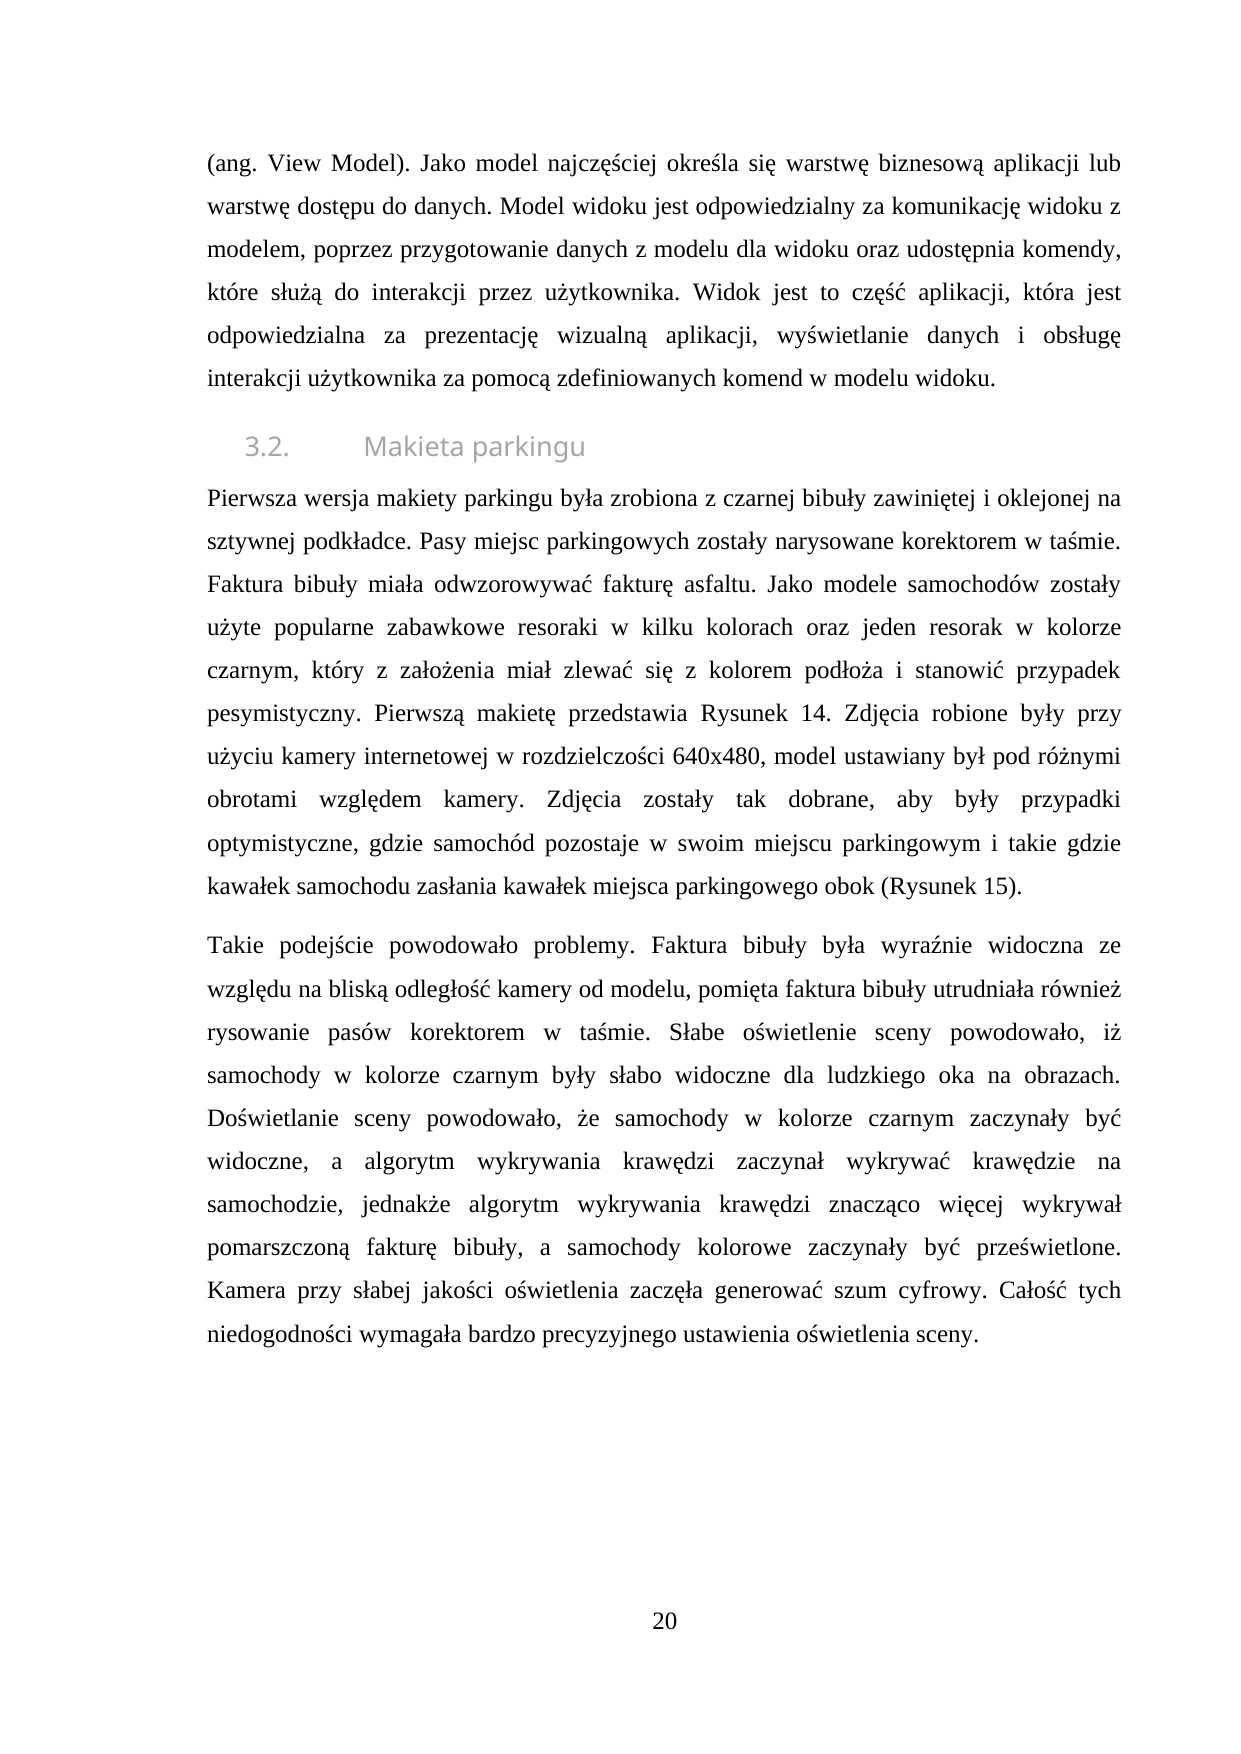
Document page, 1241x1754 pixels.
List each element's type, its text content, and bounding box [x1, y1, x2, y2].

text (ang. View Model). Jako model najczęściej określa się warstwę biznesową aplikacji lub warstwę dostępu do danych. Model widoku jest odpowiedzialny za komunikację widoku z modelem, poprzez przygotowanie danych z modelu dla widoku oraz udostępnia komendy, które służą do interakcji przez użytkownika. Widok jest to część aplikacji, która jest odpowiedzialna za prezentację wizualną aplikacji, wyświetlanie danych i obsługę interakcji użytkownika za pomocą zdefiniowanych komend w modelu widoku. [207, 148, 1122, 392]
text Pierwsza wersja makiety parkingu była zrobiona z czarnej bibuły zawiniętej i oklejonej na sztywnej podkładce. Pasy miejsc parkingowych zostały narysowane korektorem w taśmie. Faktura bibuły miała odwzorowywać fakturę asfaltu. Jako modele samochodów zostały użyte popularne zabawkowe resoraki w kilku kolorach oraz jeden resorak w kolorze czarnym, który z założenia miał zlewać się z kolorem podłoża i stanowić przypadek pesymistyczny. Pierwszą makietę przedstawia Rysunek 14. Zdjęcia robione były przy użyciu kamery internetowej w rozdzielczości 640x480, model ustawiany był pod różnymi obrotami względem kamery. Zdjęcia zostały tak dobrane, aby były przypadki optymistyczne, gdzie samochód pozostaje w swoim miejscu parkingowym i takie gdzie kawałek samochodu zasłania kawałek miejsca parkingowego obok (Rysunek 15). [207, 483, 1122, 899]
text Takie podejście powodowało problemy. Faktura bibuły była wyraźnie widoczna ze względu na bliską odległość kamery od modelu, pomięta faktura bibuły utrudniała również rysowanie pasów korektorem w taśmie. Słabe oświetlenie sceny powodowało, iż samochody w kolorze czarnym były słabo widoczne dla ludzkiego oka na obrazach. Doświetlanie sceny powodowało, że samochody w kolorze czarnym zaczynały być widoczne, a algorytm wykrywania krawędzi zaczynał wykrywać krawędzie na samochodzie, jednakże algorytm wykrywania krawędzi znacząco więcej wykrywał pomarszczoną fakturę bibuły, a samochody kolorowe zaczynały być prześwietlone. Kamera przy słabej jakości oświetlenia zaczęła generować szum cyfrowy. Całość tych niedogodności wymagała bardzo precyzyjnego ustawienia oświetlenia sceny. [207, 931, 1122, 1347]
list Makieta parkingu [244, 427, 1122, 464]
